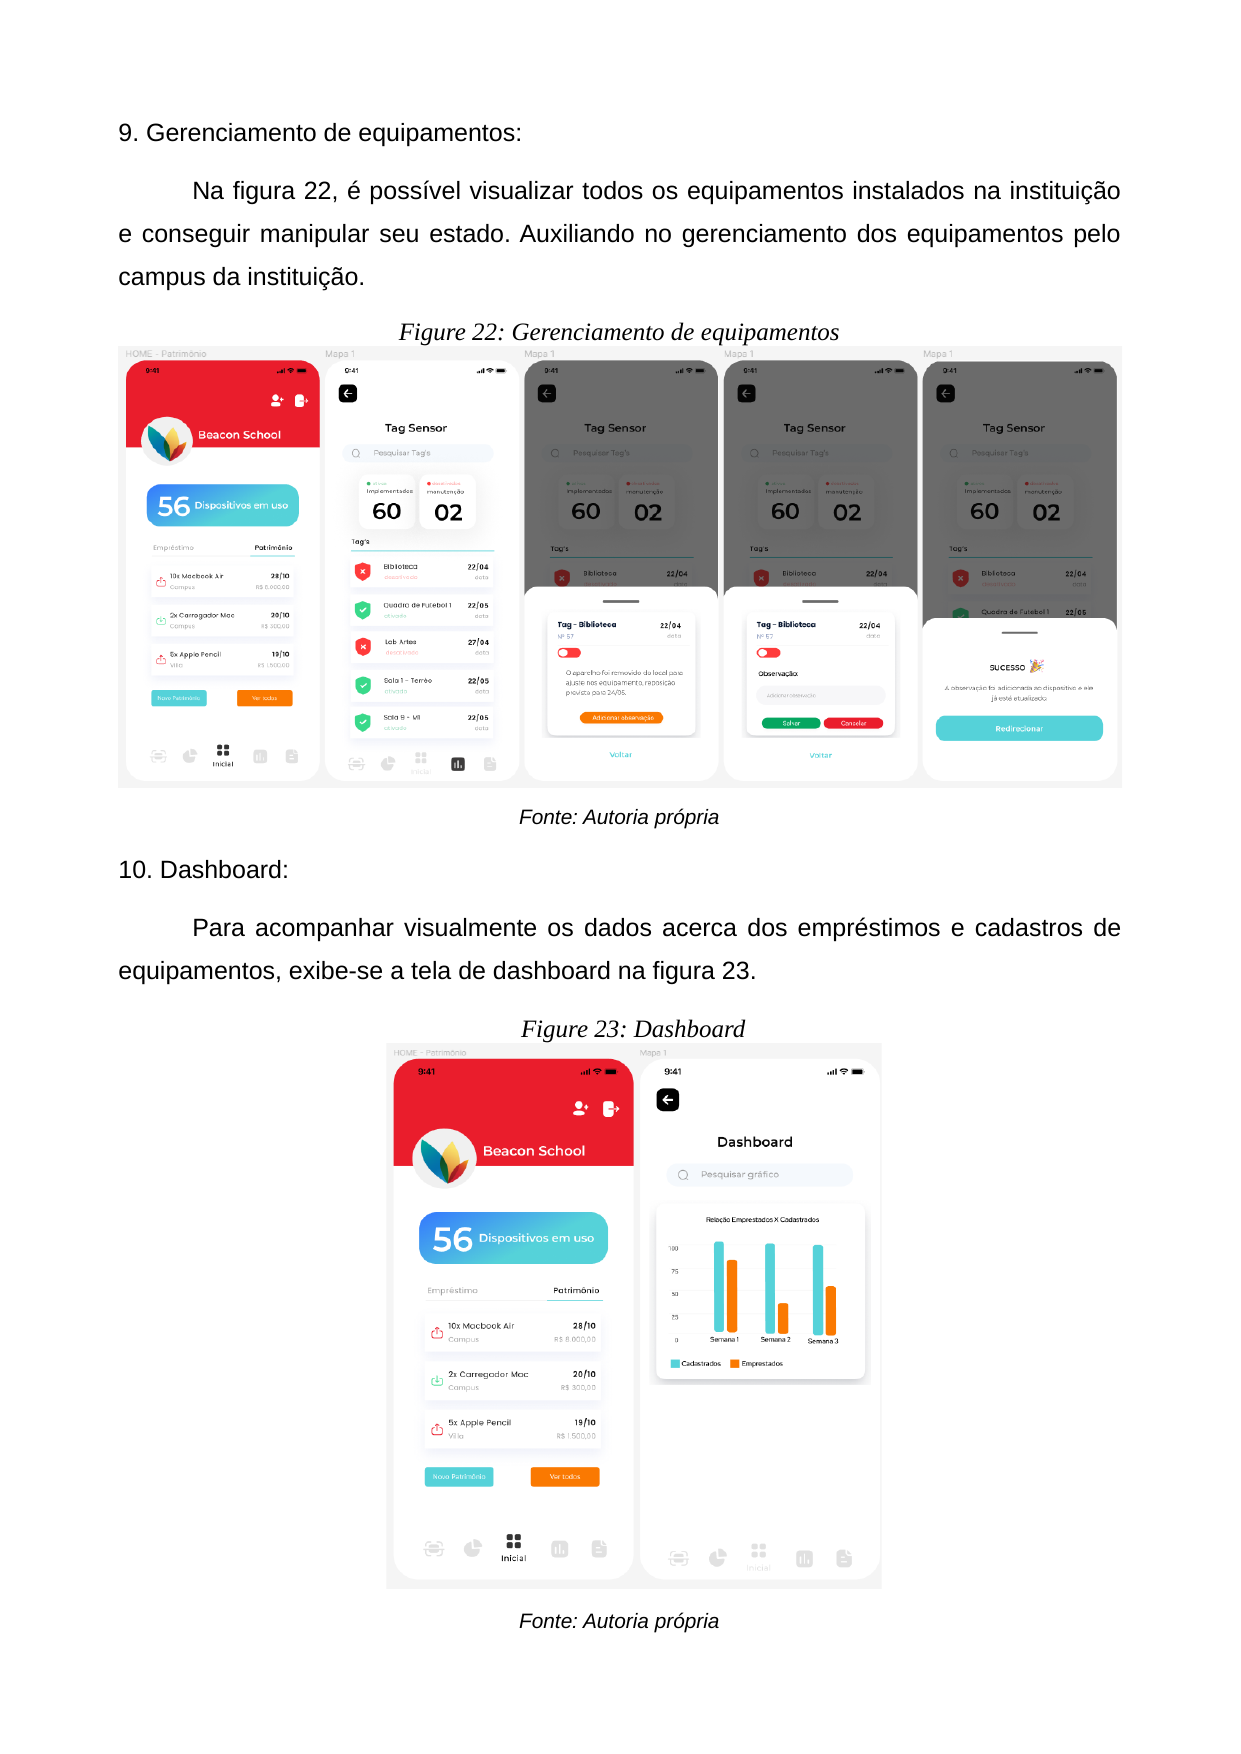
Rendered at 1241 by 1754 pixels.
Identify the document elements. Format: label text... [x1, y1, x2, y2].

text Para acompanhar visualmente os dados acerca dos empréstimos e cadastros de equipamentos, exibe-se a tela de dashboard na figura 23. [118, 913, 1122, 985]
text Fonte: Autoria própria [118, 788, 1122, 829]
picture [118, 346, 1123, 788]
text Na figura 22, é possível visualizar todos os equipamentos instalados na instituição e conseguir manipular seu estado. Auxiliando no gerenciamento dos equipamentos pelo campus da instituição. [118, 176, 1122, 291]
text [368, 1002, 900, 1014]
text Figure 22: Gerenciamento de equipamentos [118, 317, 1122, 346]
text [368, 1043, 900, 1597]
text 10. Dashboard: [118, 855, 1122, 884]
picture [386, 1043, 882, 1589]
text Figure 23: Dashboard [368, 1014, 900, 1043]
text [118, 305, 1122, 317]
text Fonte: Autoria própria [118, 1014, 1122, 1633]
text 9. Gerenciamento de equipamentos: [118, 118, 1122, 147]
